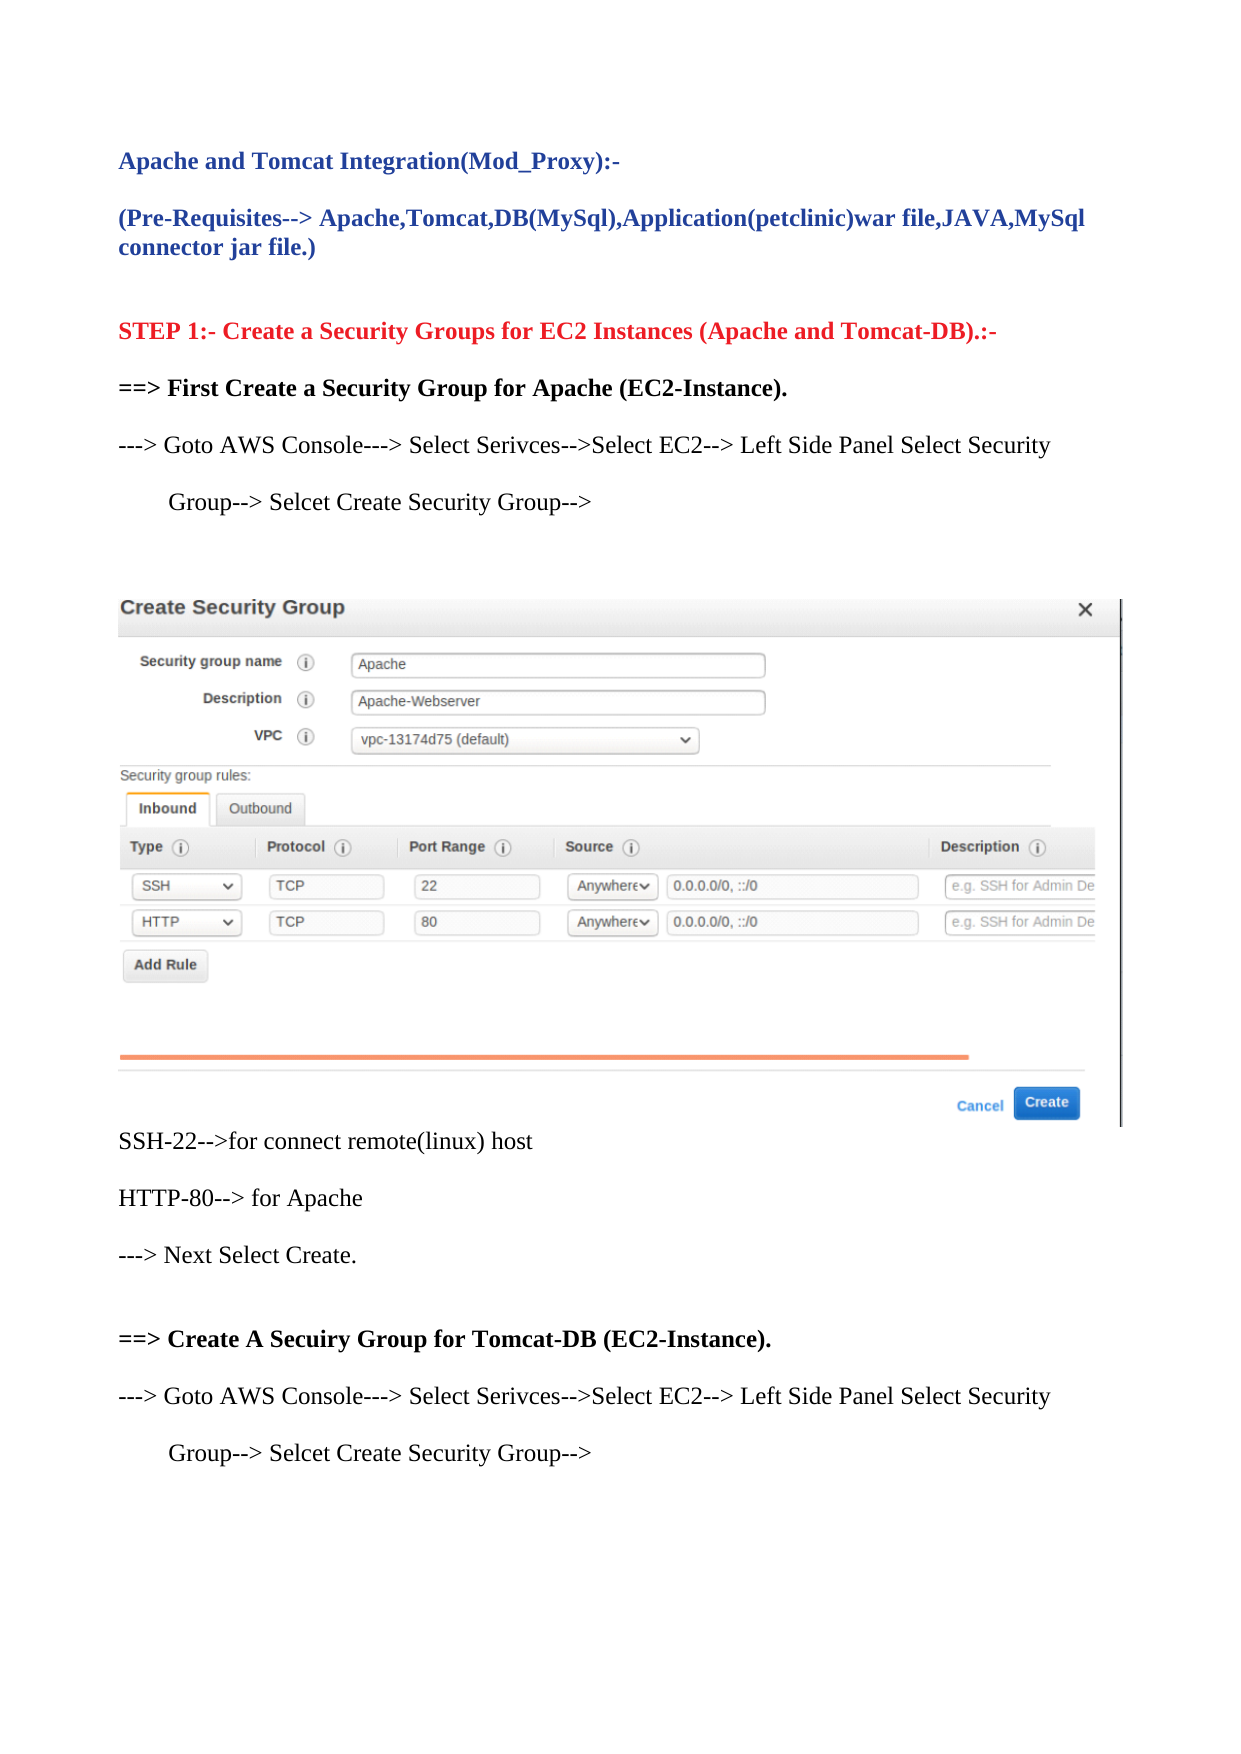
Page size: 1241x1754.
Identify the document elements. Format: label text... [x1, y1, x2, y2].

text ---> Next Select Create. [118, 1240, 1122, 1268]
text ---> Goto AWS Console---> Select Serivces-->Select EC2--> Left Side Panel Select Security [118, 1381, 1122, 1410]
text (Pre-Requisites--> Apache,Tomcat,DB(MySql),Application(petclinic)war file,JAVA,MySql connector jar file.) [118, 203, 1122, 260]
text ---> Goto AWS Console---> Select Serivces-->Select EC2--> Left Side Panel Select Security [118, 430, 1122, 459]
text SSH-22-->for connect remote(linux) host [118, 1127, 1122, 1155]
text Group--> Selcet Create Security Group--> [118, 1438, 1122, 1467]
text ==> First Create a Security Group for Apache (EC2-Instance). [118, 373, 1122, 402]
text ==> Create A Secuiry Group for Tomcat-DB (EC2-Instance). [118, 1324, 1122, 1353]
text Apache and Tomcat Integration(Mod_Proxy):- [118, 146, 1122, 175]
text STEP 1:- Create a Security Groups for EC2 Instances (Apache and Tomcat-DB).:- [118, 316, 1122, 345]
text Group--> Selcet Create Security Group--> [118, 487, 1122, 516]
text HTTP-80--> for Apache [118, 1183, 1122, 1212]
